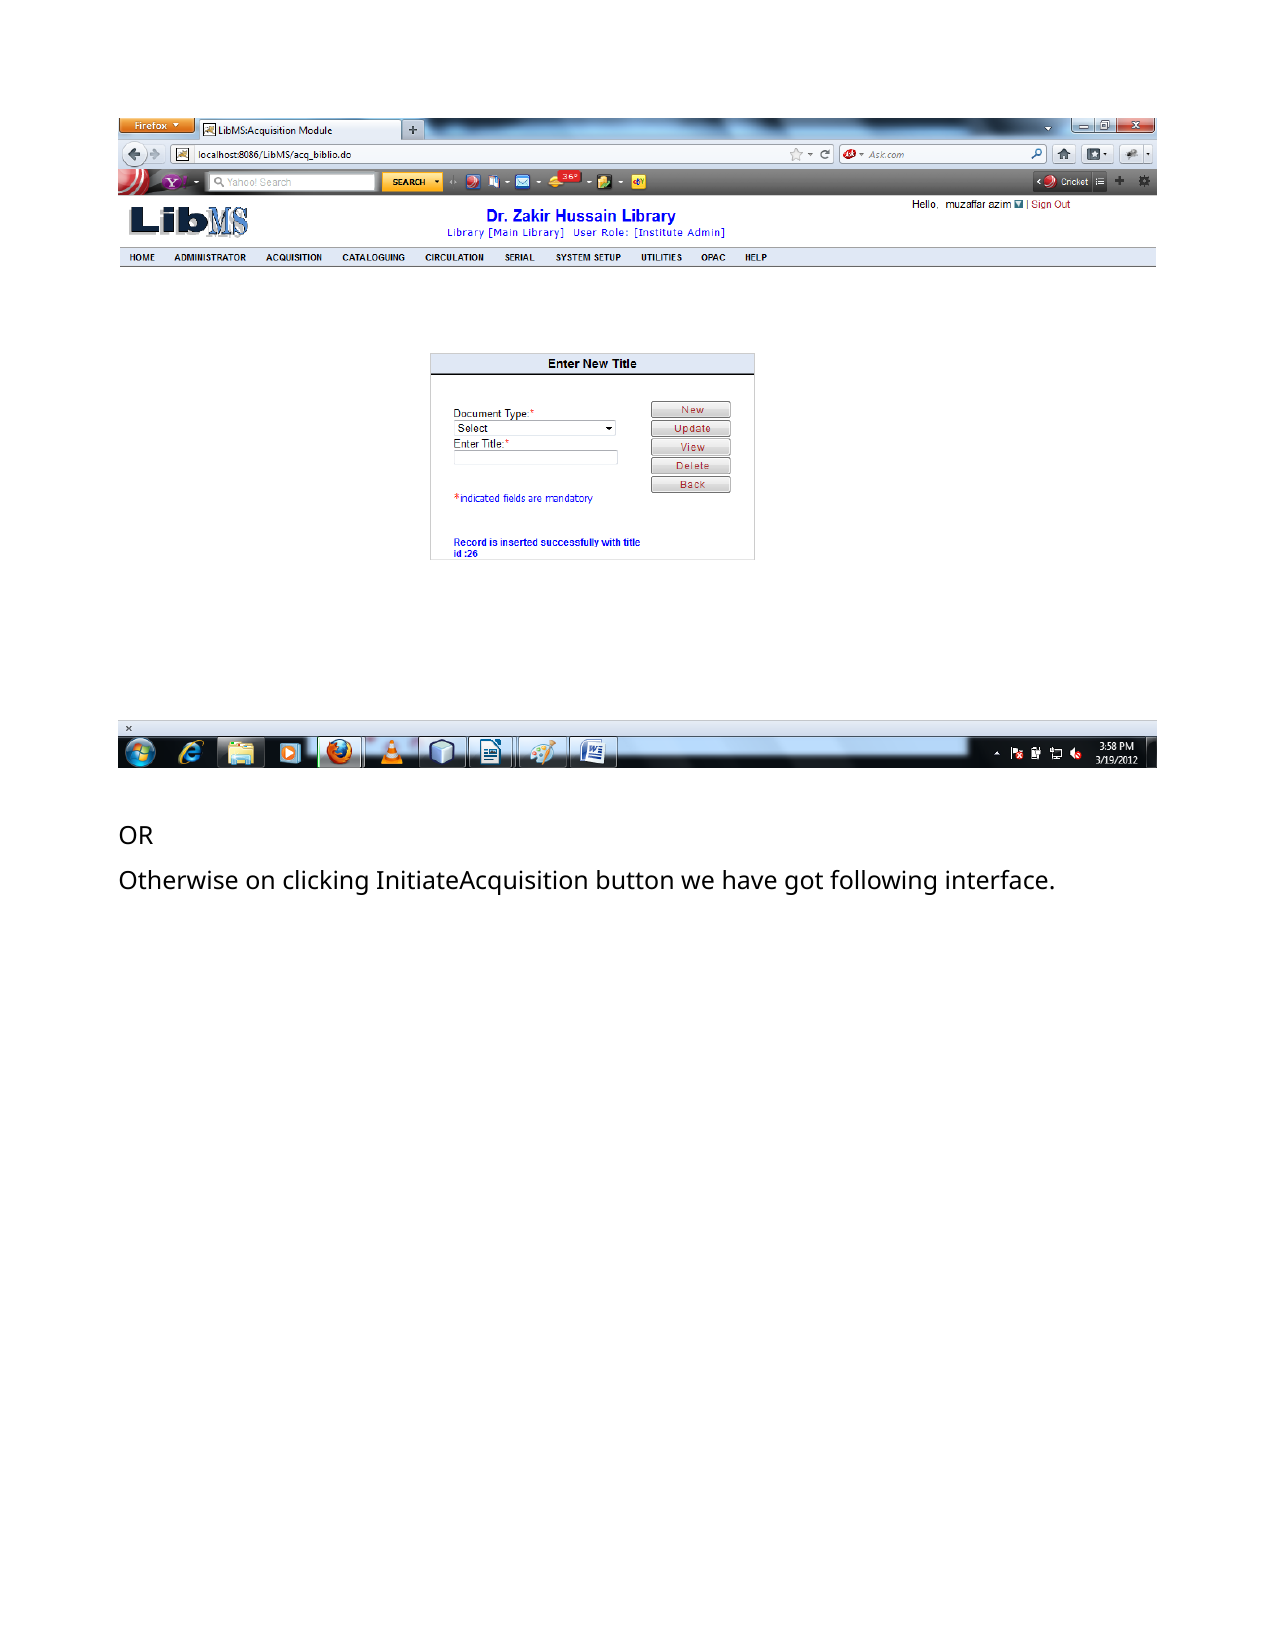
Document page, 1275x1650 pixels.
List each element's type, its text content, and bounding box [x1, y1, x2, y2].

picture [118, 118, 1157, 768]
text Otherwise on clicking InitiateAcquisition button we have got following interface. [118, 862, 1157, 896]
text OR [118, 817, 1157, 851]
